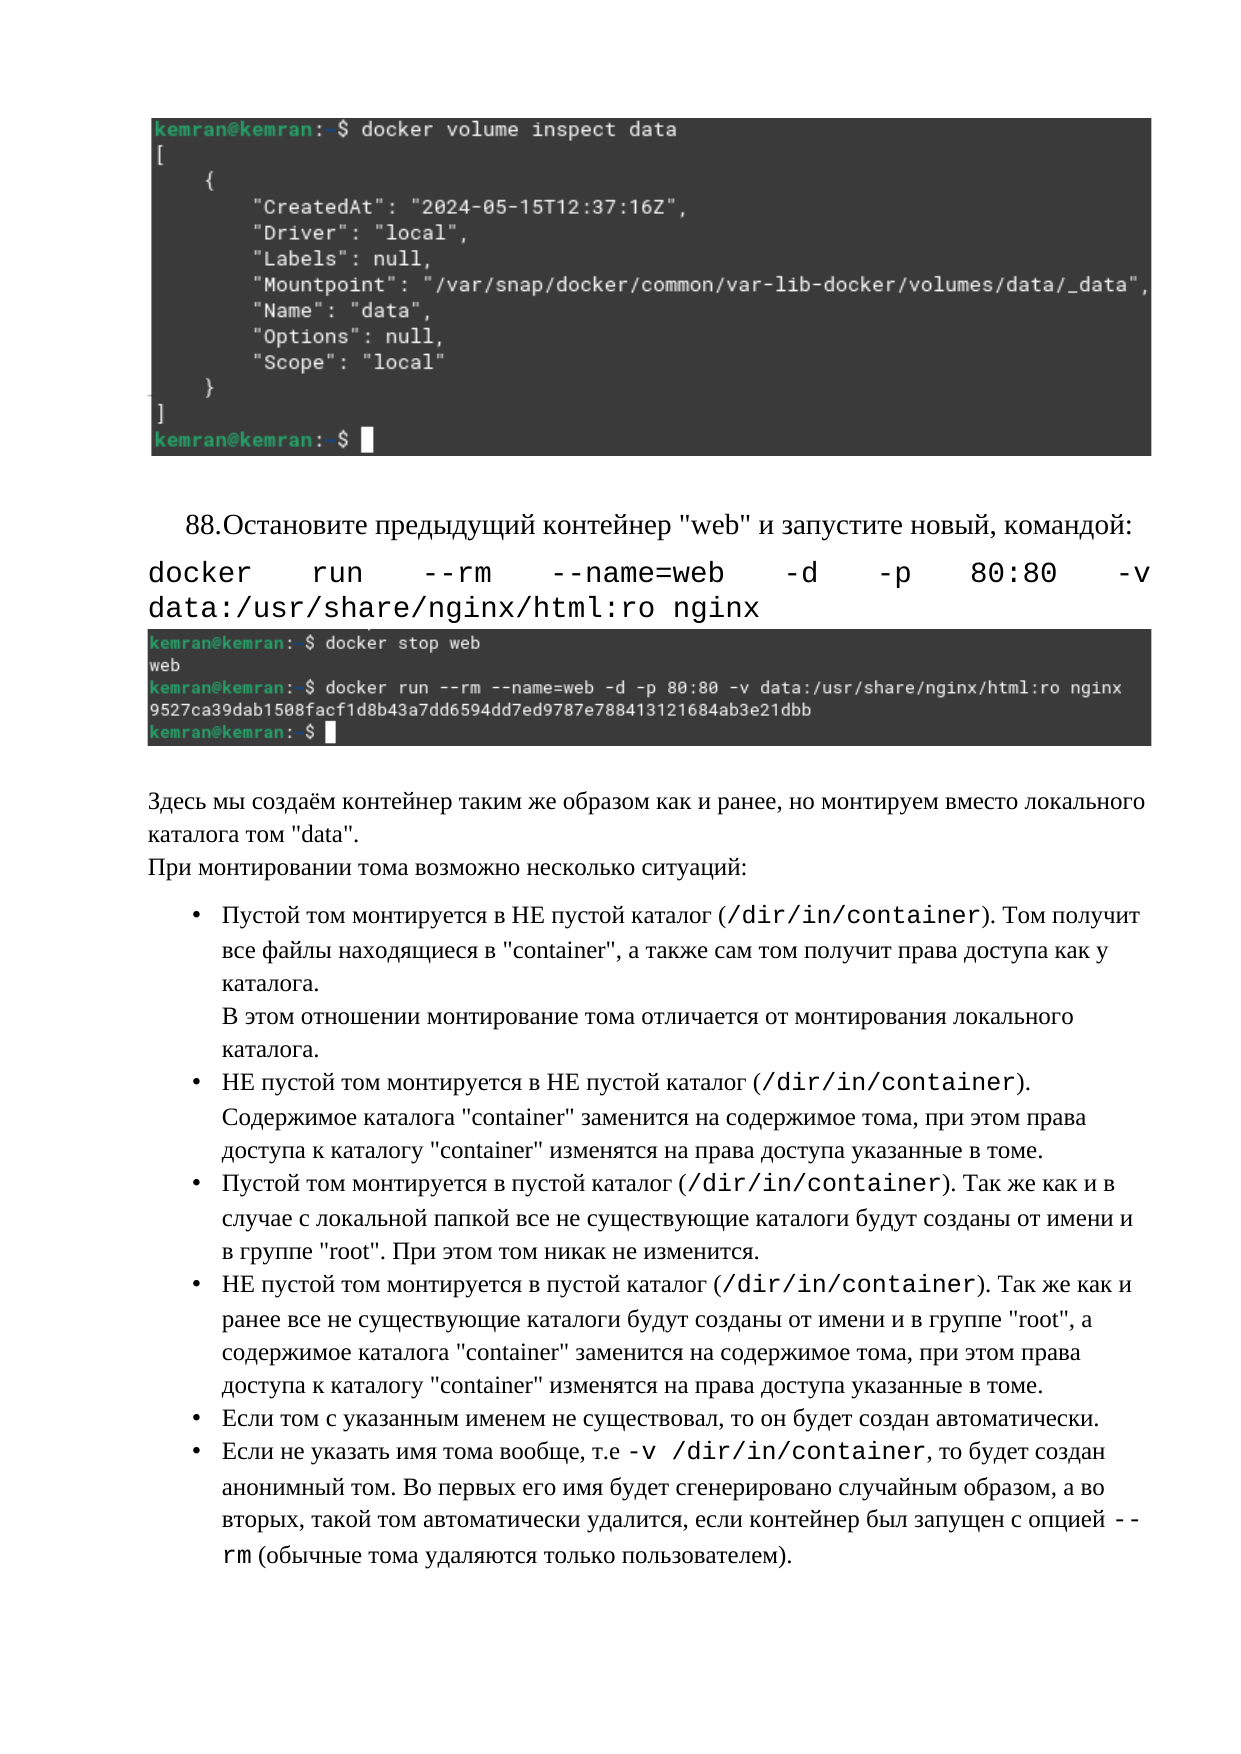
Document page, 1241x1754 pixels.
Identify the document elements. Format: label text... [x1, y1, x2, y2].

list Если том с указанным именем не существовал, то он будет создан автоматически. [192, 1403, 1152, 1432]
picture [147, 629, 1152, 746]
list НE пустой том монтируется в пустой каталог (/dir/in/container). Так же как и ранее все не существующие каталоги будут созданы от имени и в группе "root", а содержимое каталога "container" заменится на содержимое тома, при этом права доступа к каталогу "container" изменятся на права доступа указанные в томе. [192, 1269, 1152, 1399]
list Остановите предыдущий контейнер "web" и запустите новый, командой: [185, 507, 1152, 541]
picture [147, 118, 1152, 456]
text Здесь мы создаём контейнер таким же образом как и ранее, но монтируем вместо локального каталога том "data". При монтировании тома возможно несколько ситуаций: [148, 786, 1152, 881]
list НE пустой том монтируется в НЕ пустой каталог (/dir/in/container). Содержимое каталога "container" заменится на содержимое тома, при этом права доступа к каталогу "container" изменятся на права доступа указанные в томе. [192, 1067, 1152, 1164]
list Пустой том монтируется в пустой каталог (/dir/in/container). Так же как и в случае с локальной папкой все не существующие каталоги будут созданы от имени и в группе "root". При этом том никак не изменится. [192, 1168, 1152, 1265]
list Пустой том монтируется в НЕ пустой каталог (/dir/in/container). Том получит все файлы находящиеся в "container", а также сам том получит права доступа как у каталога. В этом отношении монтирование тома отличается от монтирования локального каталога. [192, 900, 1152, 1063]
text docker run --rm --name=web -d -p 80:80 -v data:/usr/share/nginx/html:ro nginx [148, 558, 1152, 626]
list Если не указать имя тома вообще, т.е -v /dir/in/container, то будет создан анонимный том. Во первых его имя будет сгенерировано случайным образом, а во вторых, такой том автоматически удалится, если контейнер был запущен с опцией --rm (обычные тома удаляются только пользователем). [192, 1436, 1152, 1571]
